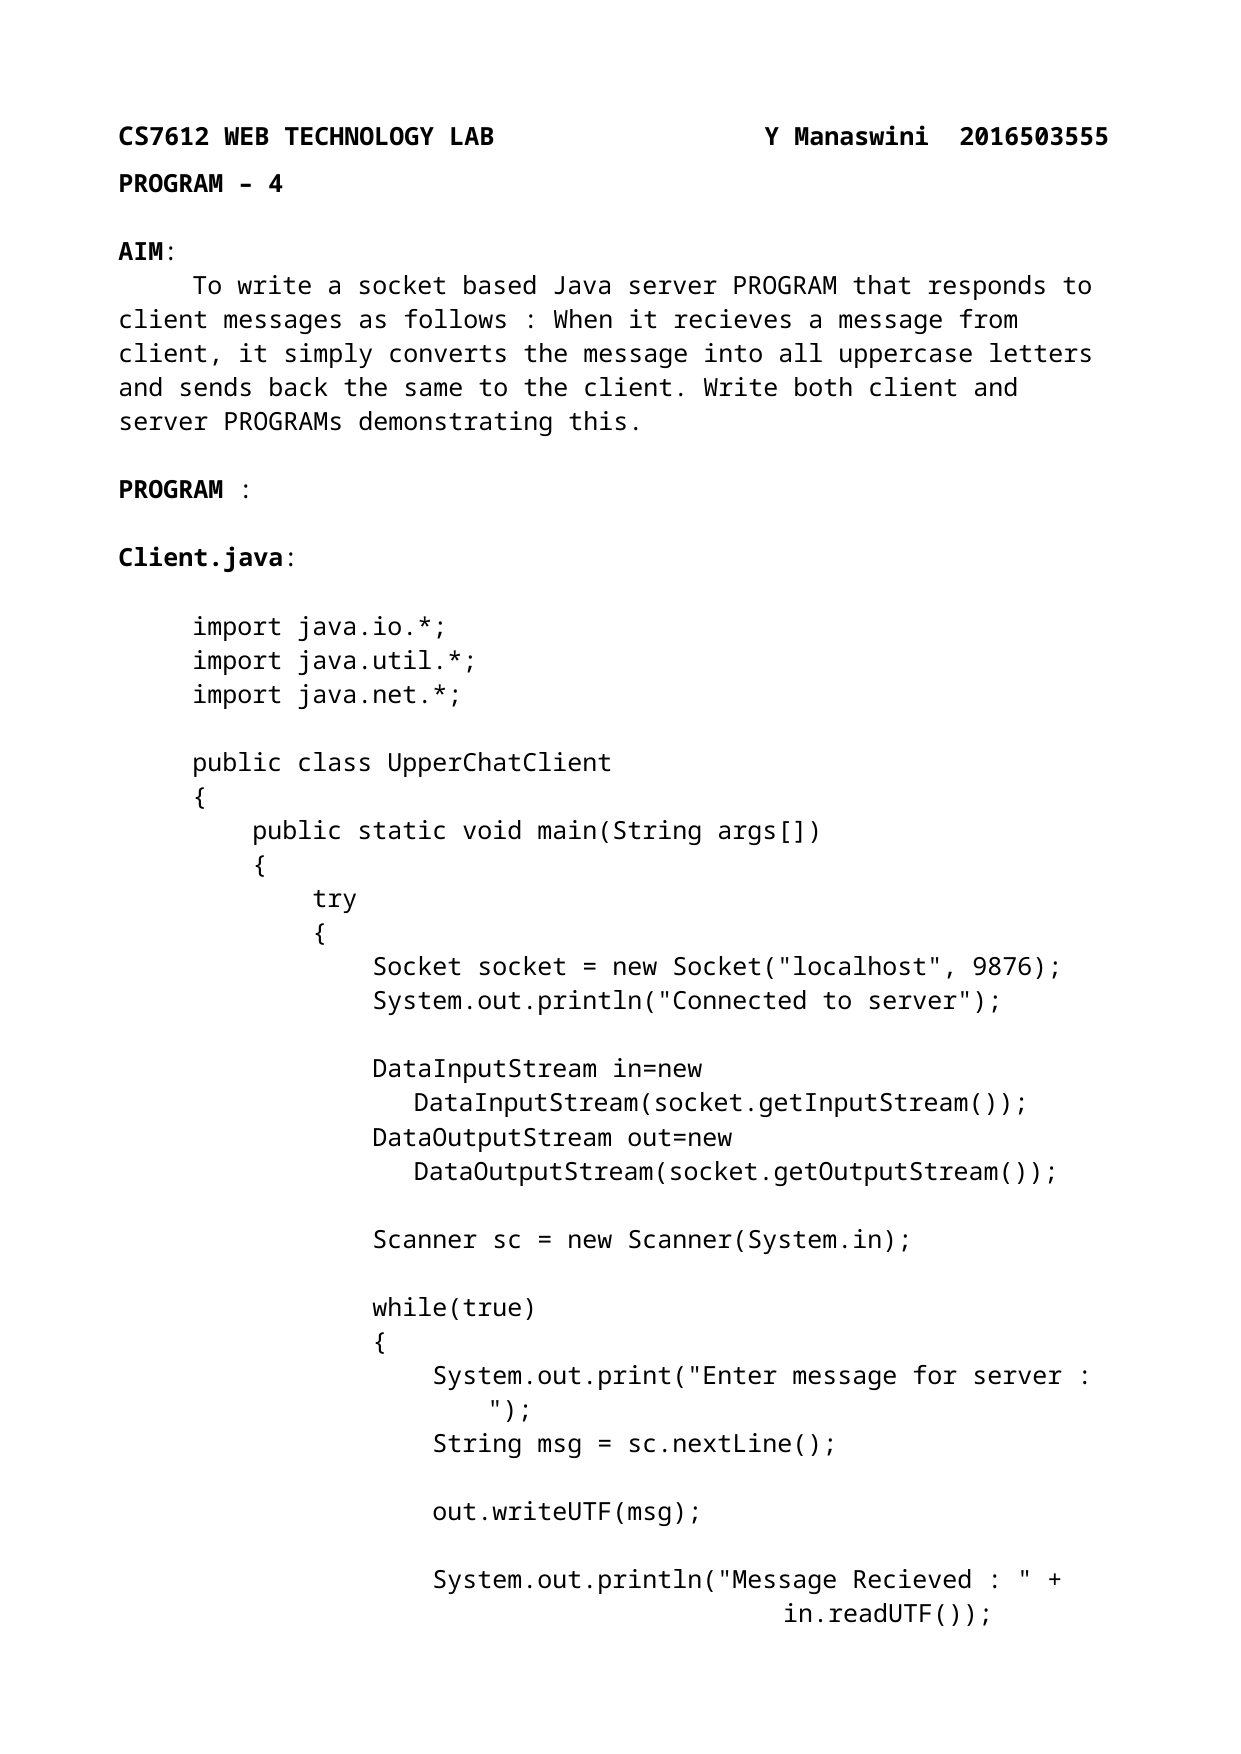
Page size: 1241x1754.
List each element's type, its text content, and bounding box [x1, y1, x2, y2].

text import java.util.*; [192, 642, 1122, 676]
text To write a socket based Java server PROGRAM that responds to client messages as follows : When it recieves a message from client, it simply converts the message into all uppercase letters and sends back the same to the client. Write both client and server PROGRAMs demonstrating this. [118, 268, 1122, 438]
text String msg = sc.nextLine(); [192, 1426, 1122, 1460]
text import java.net.*; [192, 676, 1122, 710]
text try [192, 881, 1122, 915]
text System.out.println("Message Recieved : " + in.readUTF()); [192, 1562, 1122, 1630]
text Client.java: [118, 540, 1122, 574]
text { [192, 847, 1122, 881]
text PROGRAM – 4 [118, 165, 1122, 199]
text public class UpperChatClient [192, 744, 1122, 778]
text out.writeUTF(msg); [192, 1494, 1122, 1528]
text { [192, 1323, 1122, 1358]
text public static void main(String args[]) [192, 813, 1122, 847]
text DataInputStream in=new DataInputStream(socket.getInputStream()); [192, 1051, 1122, 1119]
text System.out.print("Enter message for server : "); [192, 1358, 1122, 1426]
text { [192, 778, 1122, 813]
text Socket socket = new Socket("localhost", 9876); [192, 949, 1122, 983]
text PROGRAM : [118, 438, 1122, 506]
text while(true) [192, 1289, 1122, 1323]
text Scanner sc = new Scanner(System.in); [192, 1221, 1122, 1255]
text System.out.println("Connected to server"); [192, 983, 1122, 1017]
text AIM: [118, 233, 1122, 268]
text import java.io.*; [192, 608, 1122, 642]
text { [192, 915, 1122, 949]
text DataOutputStream out=new DataOutputStream(socket.getOutputStream()); [192, 1119, 1122, 1187]
